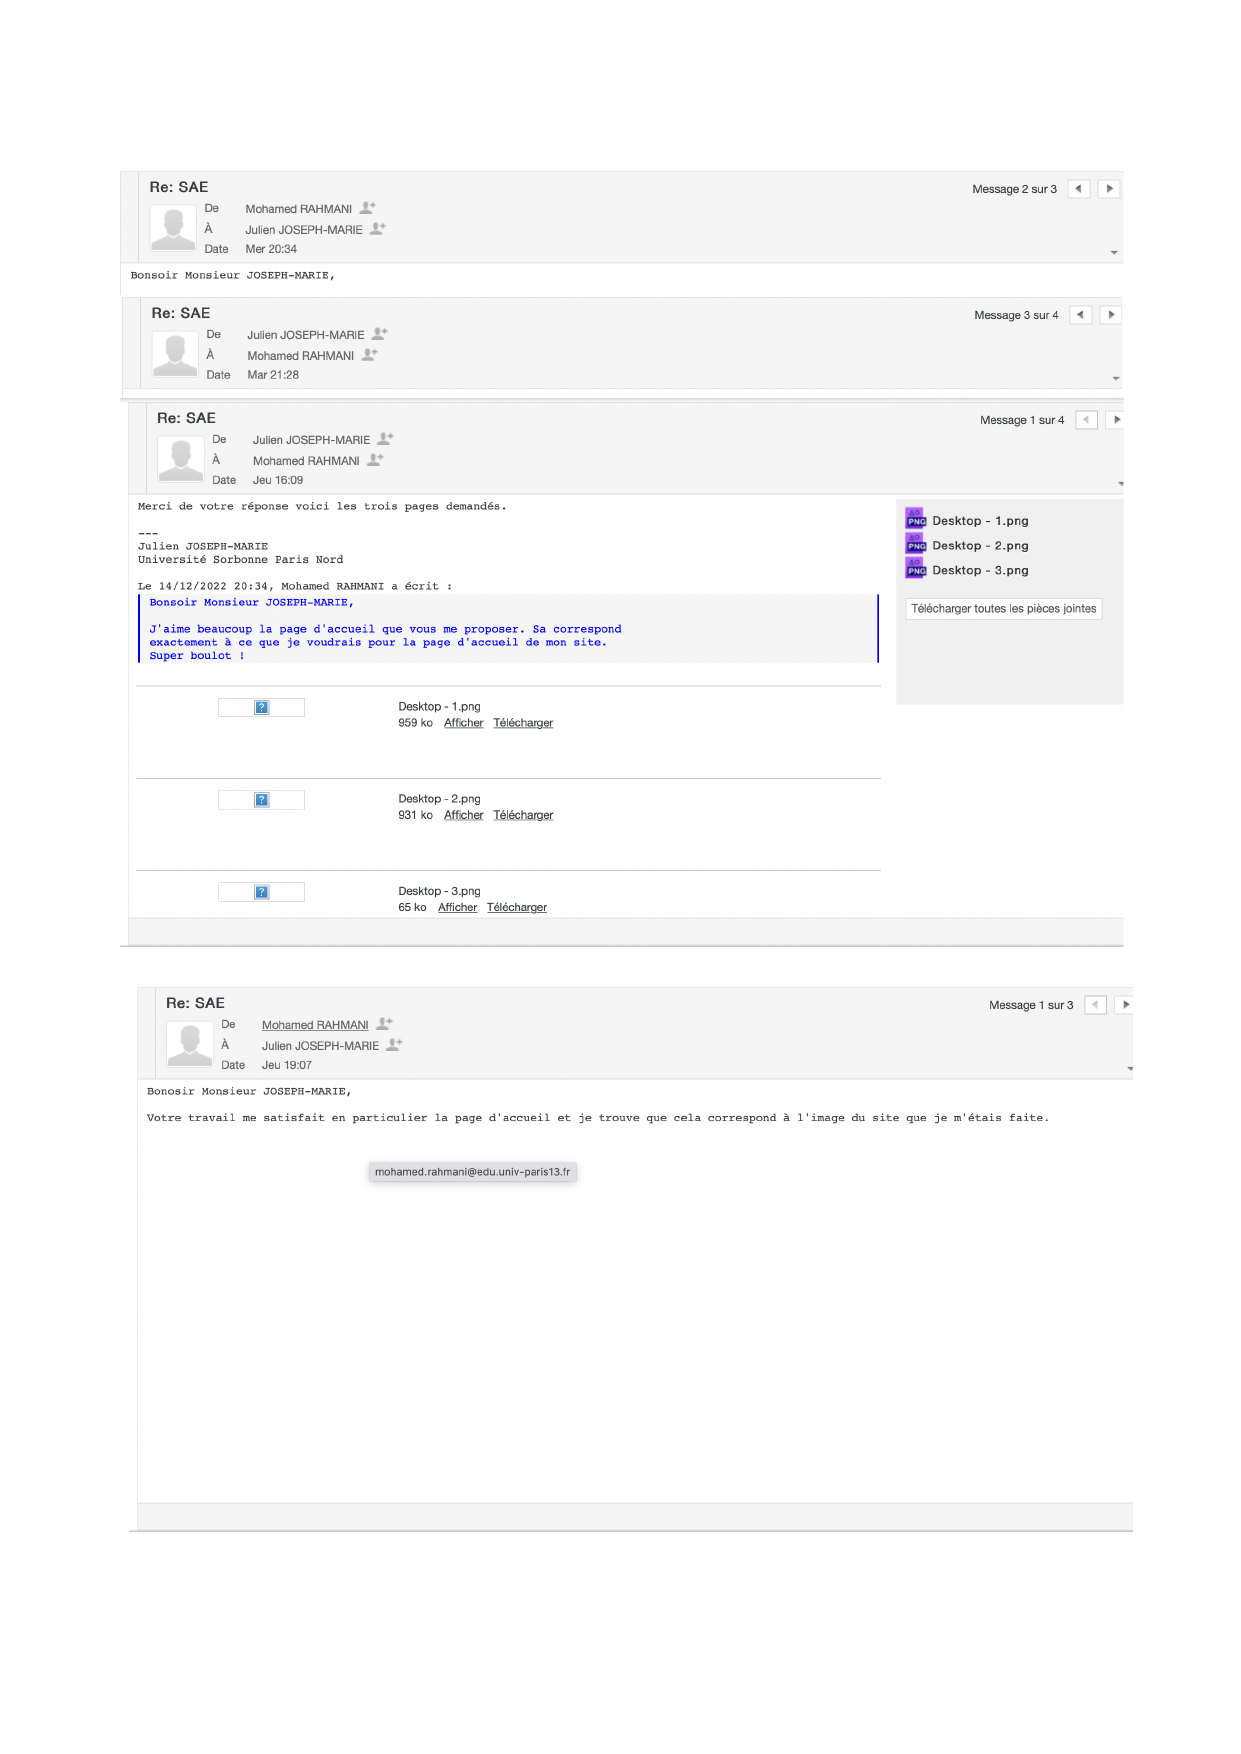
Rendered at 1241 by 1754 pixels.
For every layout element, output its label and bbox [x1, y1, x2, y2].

picture [128, 983, 1133, 1532]
picture [118, 167, 1124, 947]
